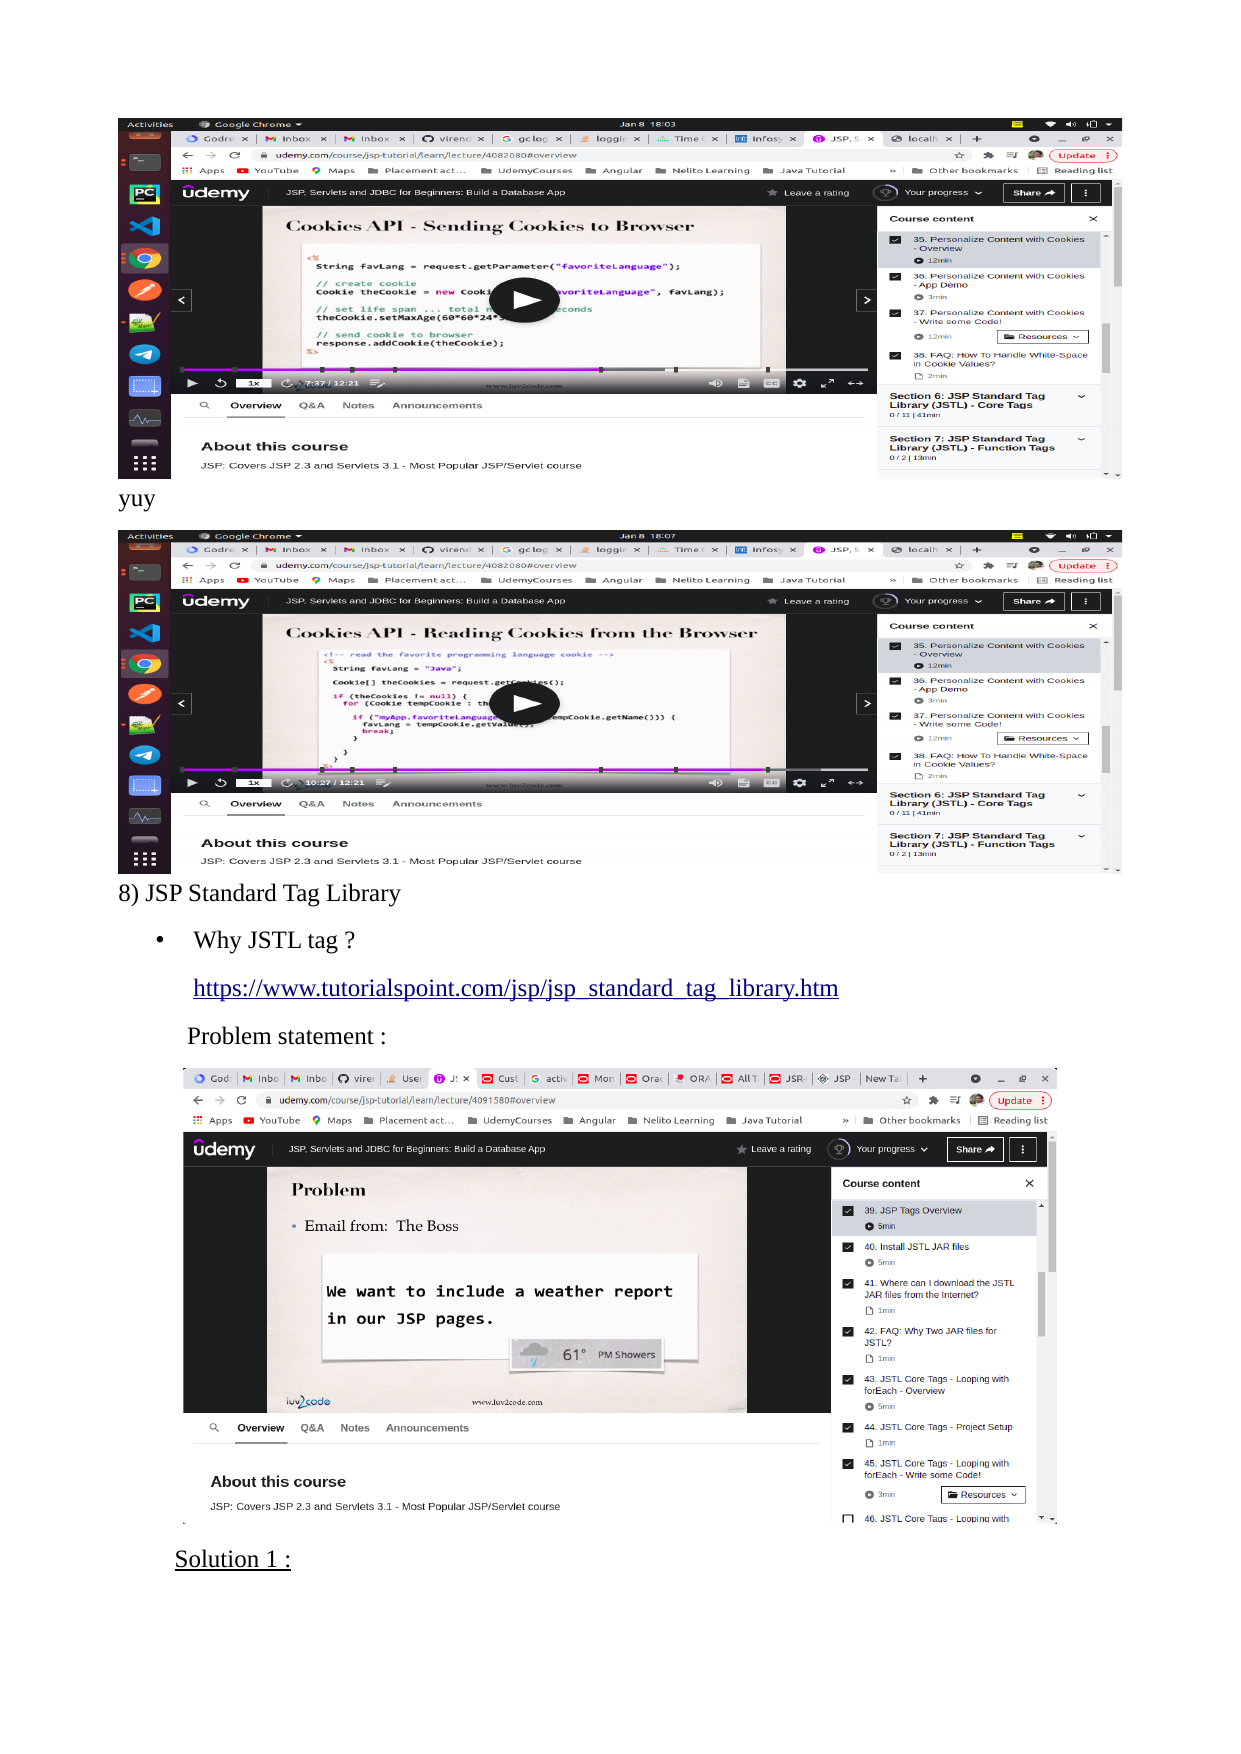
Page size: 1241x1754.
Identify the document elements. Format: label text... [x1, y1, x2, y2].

picture [118, 530, 1123, 874]
picture [183, 1068, 1057, 1524]
text Solution 1 : [118, 1544, 1122, 1573]
list https://www.tutorialspoint.com/jsp/jsp_standard_tag_library.htm [156, 973, 1122, 1002]
list Why JSTL tag ? [156, 926, 1122, 954]
text 8) JSP Standard Tag Library [118, 874, 1122, 907]
picture [118, 118, 1123, 479]
text yuy [118, 479, 1122, 511]
text Problem statement : [118, 1021, 1122, 1049]
